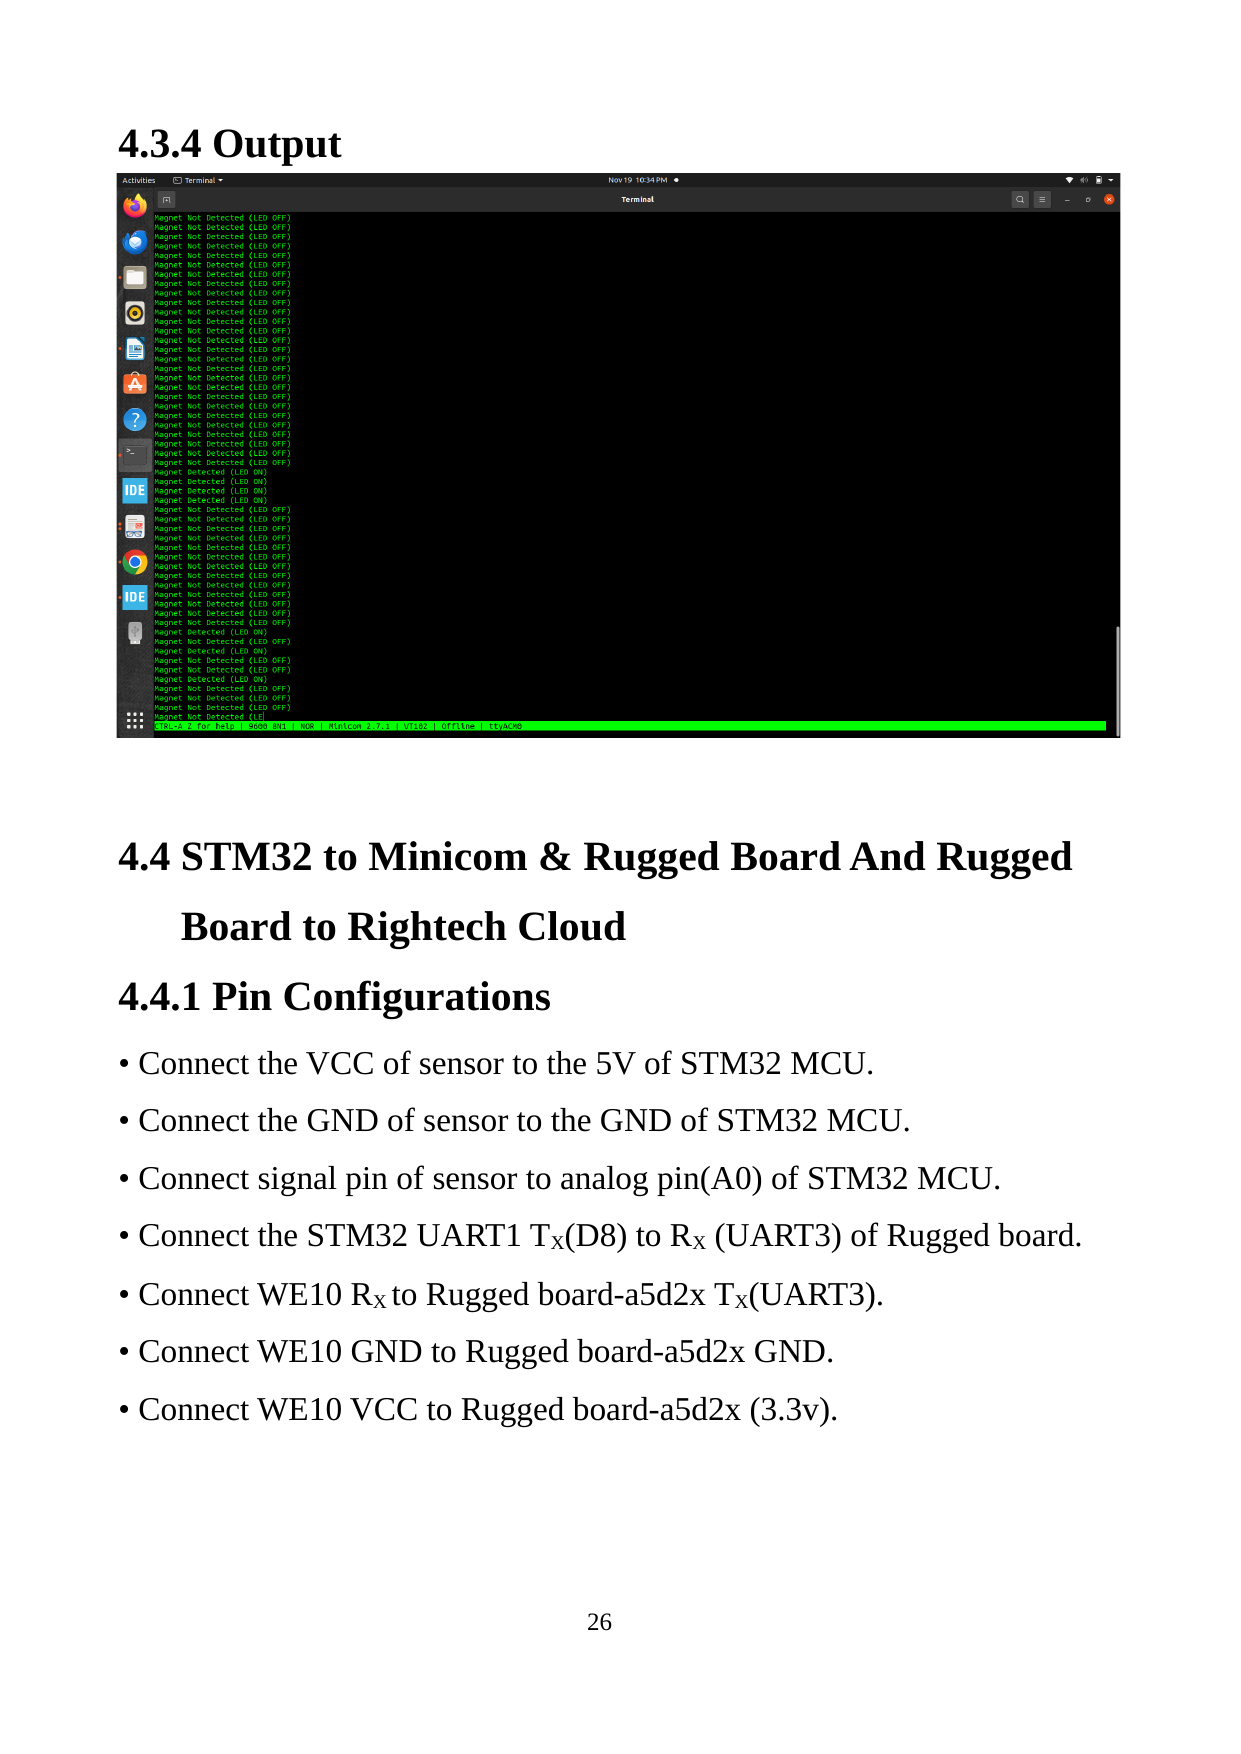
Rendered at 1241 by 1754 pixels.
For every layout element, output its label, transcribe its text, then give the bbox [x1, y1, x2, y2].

text 4.3.4 Output [118, 118, 1122, 166]
picture [116, 173, 1121, 738]
text • Connect the GND of sensor to the GND of STM32 MCU. [118, 1101, 1122, 1139]
text • Connect WE10 VCC to Rugged board-a5d2x (3.3v). [118, 1389, 1122, 1427]
text • Connect the VCC of sensor to the 5V of STM32 MCU. [118, 1043, 1122, 1081]
text • Connect the STM32 UART1 TX(D8) to RX (UART3) of Rugged board. [118, 1216, 1122, 1254]
text • Connect WE10 RX to Rugged board-a5d2x TX(UART3). [118, 1274, 1122, 1312]
text 4.4.1 Pin Configurations [118, 971, 1122, 1019]
text • Connect WE10 GND to Rugged board-a5d2x GND. [118, 1332, 1122, 1370]
text • Connect signal pin of sensor to analog pin(A0) of STM32 MCU. [118, 1158, 1122, 1196]
text Board to Rightech Cloud [118, 901, 1122, 949]
text 4.4 STM32 to Minicom & Rugged Board And Rugged [118, 832, 1122, 880]
